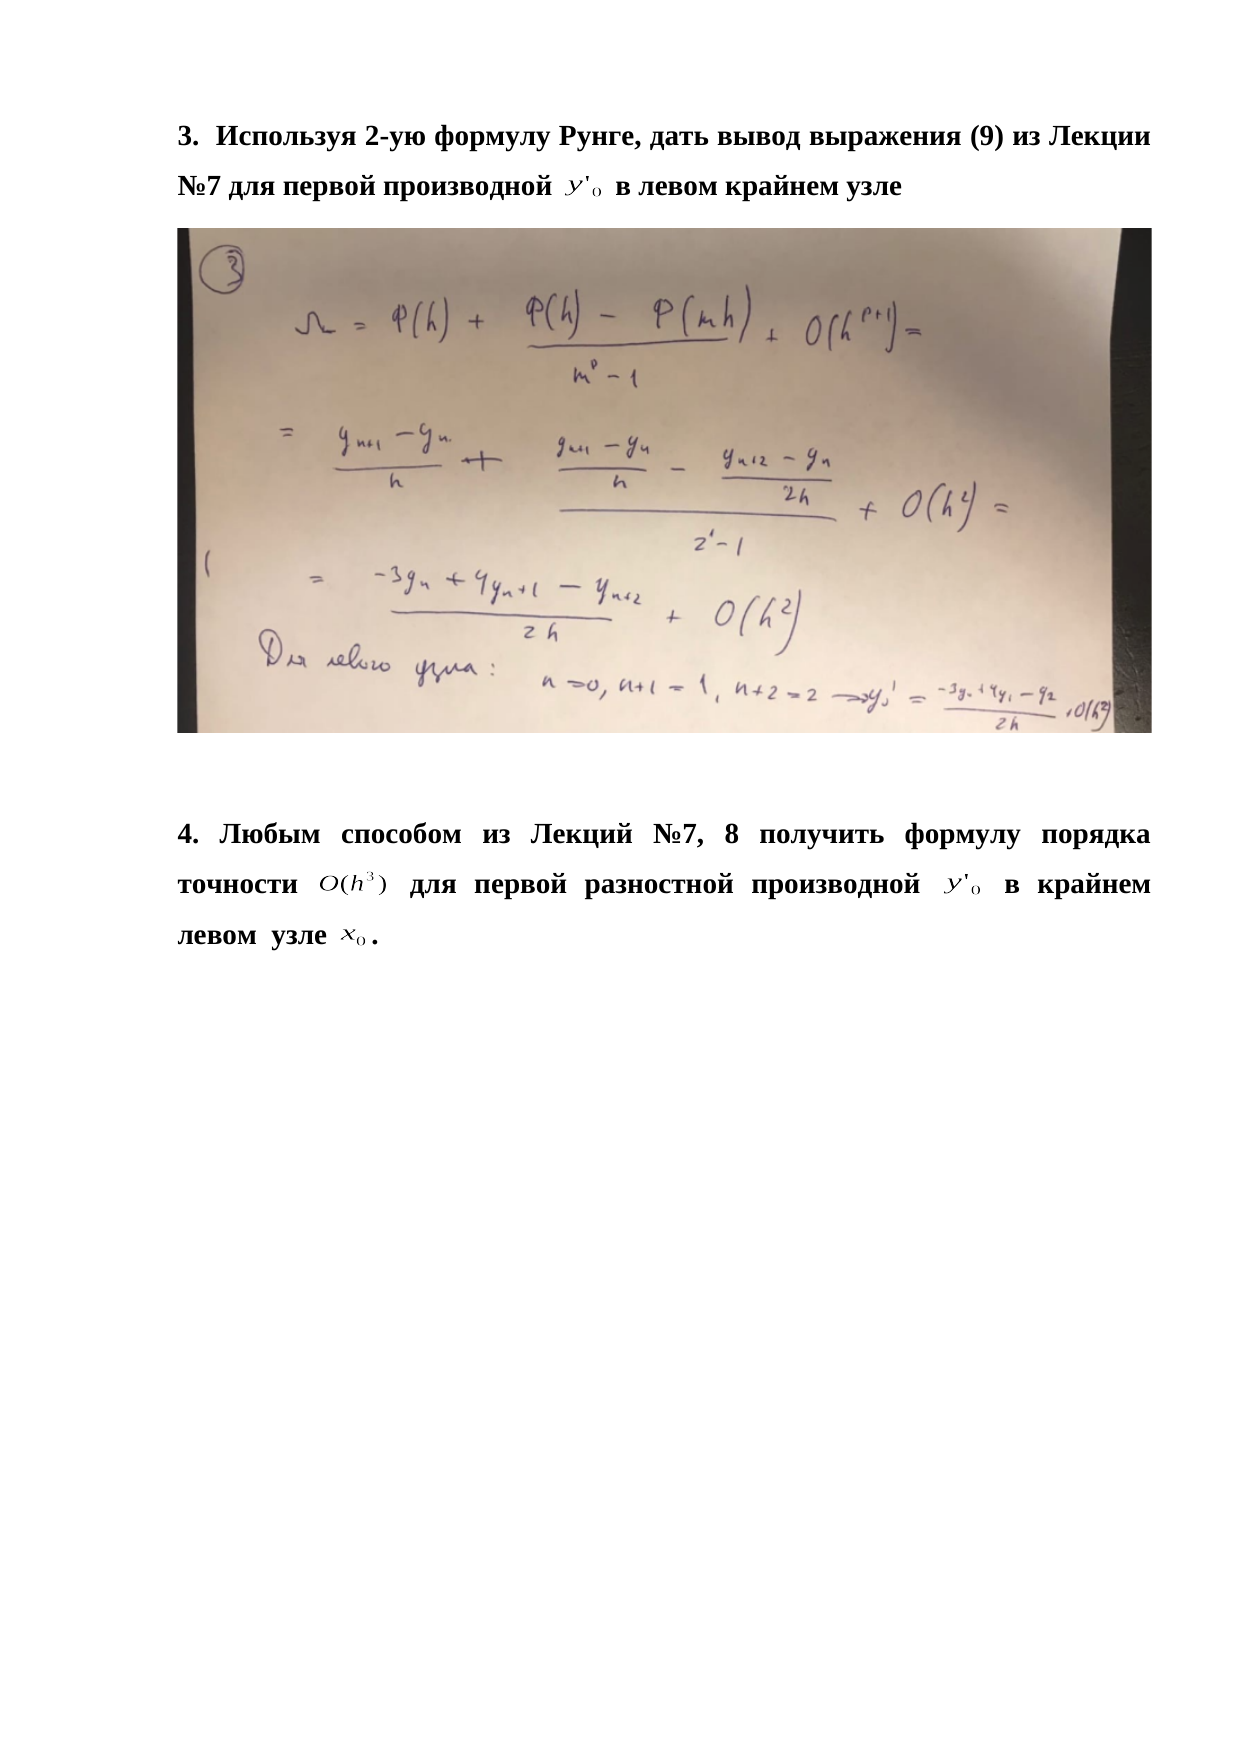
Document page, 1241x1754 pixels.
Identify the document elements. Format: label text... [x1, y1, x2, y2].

picture [177, 228, 1152, 733]
text 4. Любым способом из Лекций №7, 8 получить формулу порядка точности для первой разностной производной в крайнем левом узле . [177, 816, 1152, 951]
text 3. Используя 2-ую формулу Рунге, дать вывод выражения (9) из Лекции №7 для первой производной в левом крайнем узле [177, 118, 1152, 202]
